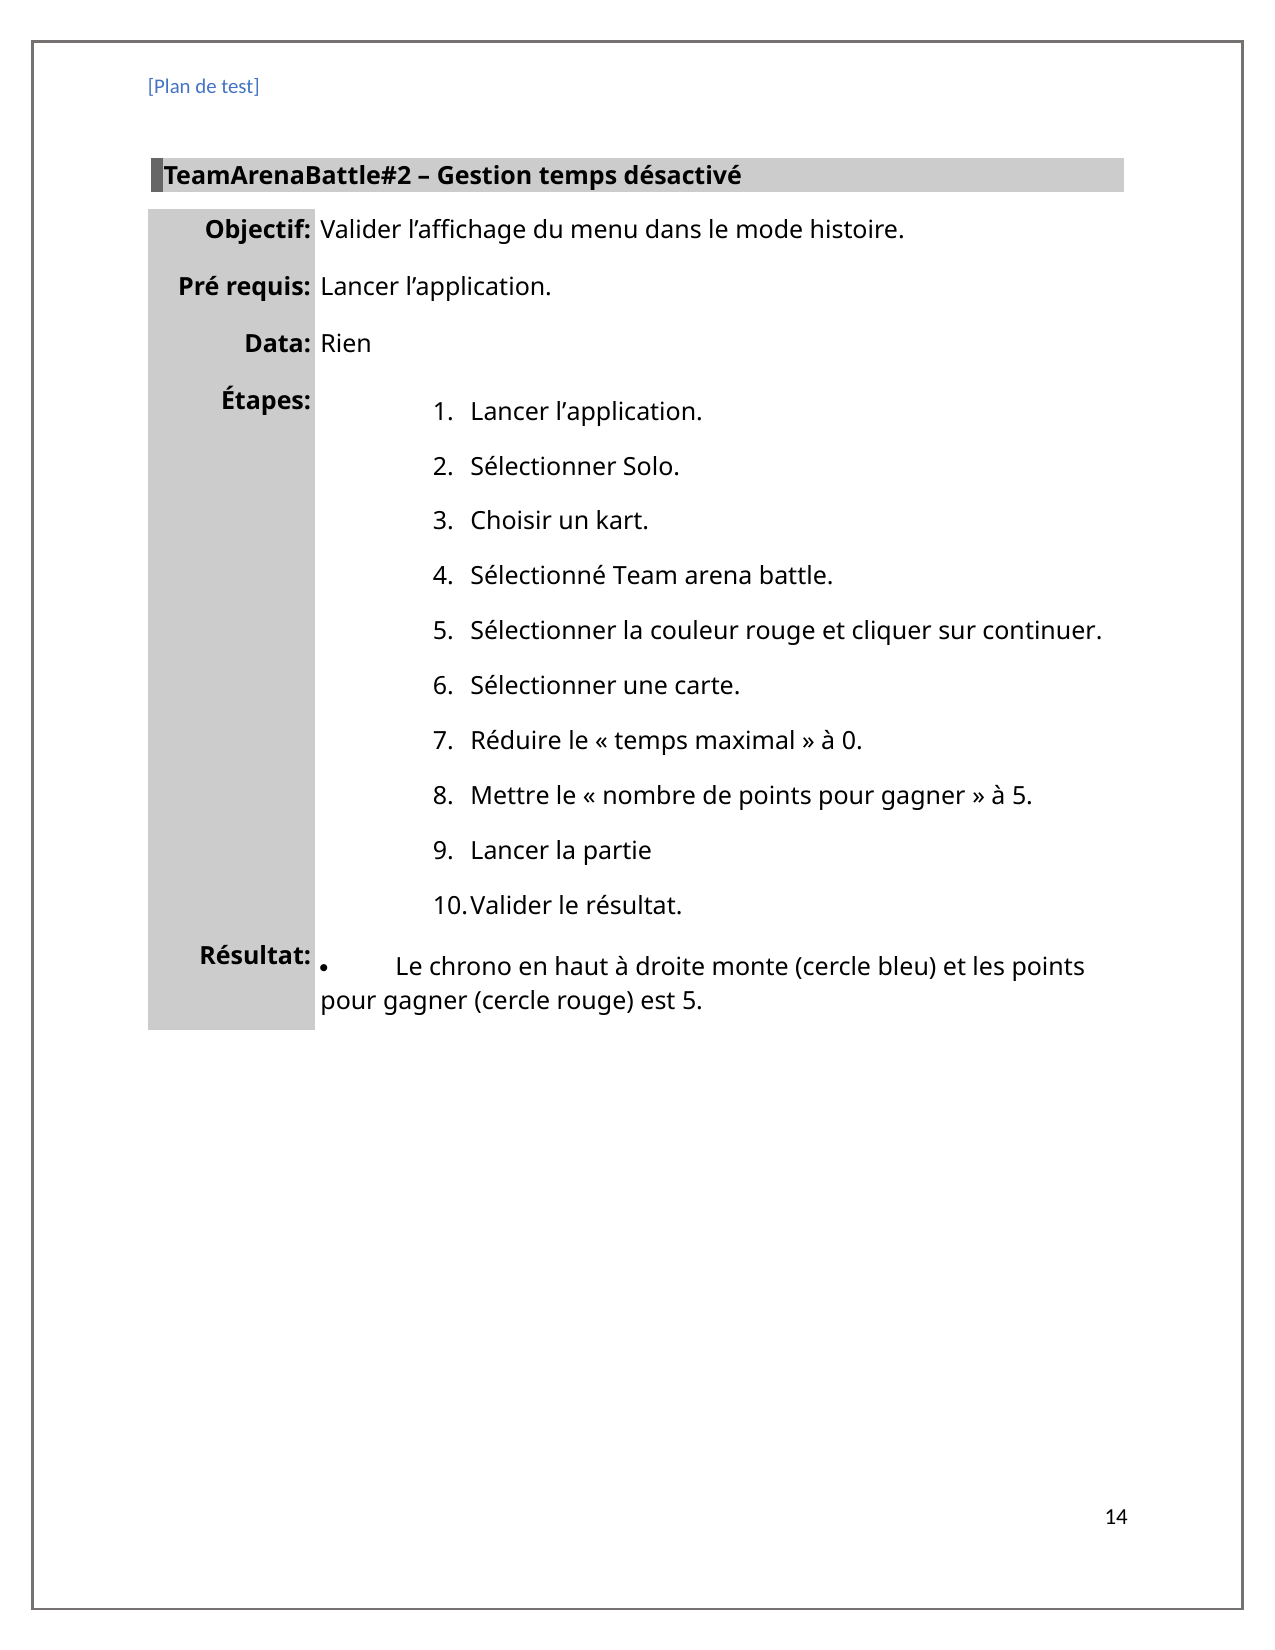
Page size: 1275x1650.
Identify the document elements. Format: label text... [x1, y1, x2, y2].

subtitle TeamArenaBattle#2 – Gestion temps désactivé [163, 158, 1124, 192]
table_cell Rien [315, 323, 1127, 380]
table_header Objectif: [148, 209, 315, 266]
table_cell Pré requis: [148, 266, 315, 323]
table_cell Étapes: [148, 380, 315, 935]
table_header Valider l’affichage du menu dans le mode histoire. [315, 209, 1127, 266]
table_cell Le chrono en haut à droite monte (cercle bleu) et les points pour gagner (cercle rouge) est 5. [315, 935, 1127, 1030]
table_cell Lancer l’application. [315, 266, 1127, 323]
table_cell Data: [148, 323, 315, 380]
table_cell Résultat: [148, 935, 315, 1030]
table_cell Lancer l’application. Sélectionner Solo. Choisir un kart. Sélectionné Team arena battle. Sélectionner la couleur rouge et cliquer sur continuer. Sélectionner une carte. Réduire le « temps maximal » à 0. Mettre le « nombre de points pour gagner » à 5. Lancer la partie Valider le résultat. [315, 380, 1127, 935]
